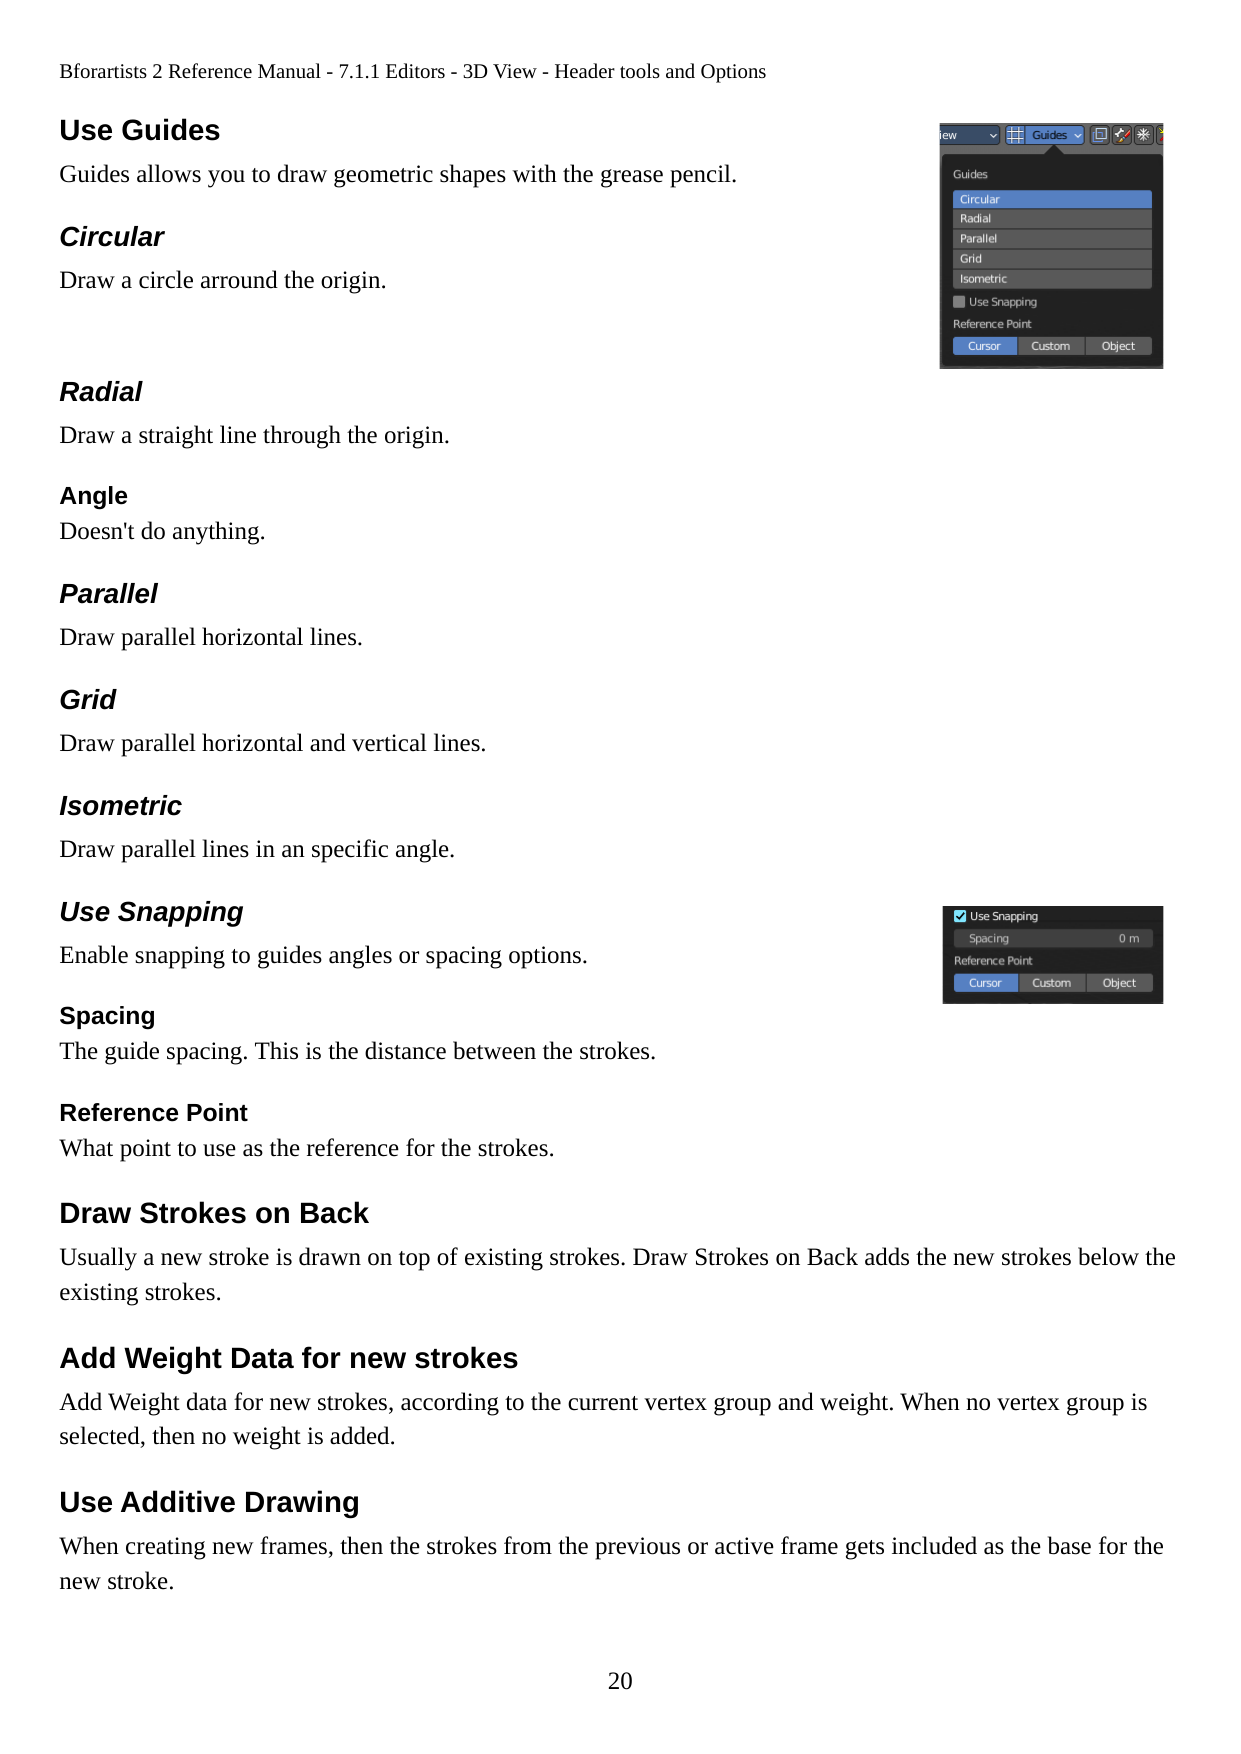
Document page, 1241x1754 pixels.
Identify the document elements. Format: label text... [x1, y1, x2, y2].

subtitle Spacing [59, 1001, 1181, 1030]
text Draw a straight line through the origin. [59, 420, 1181, 448]
subtitle Use Guides [59, 113, 1181, 146]
subtitle Add Weight Data for new strokes [59, 1341, 1181, 1374]
text Add Weight data for new strokes, according to the current vertex group and weight. When no vertex group is selected, then no weight is added. [59, 1387, 1181, 1450]
subtitle Use Additive Drawing [59, 1485, 1181, 1519]
subtitle Circular [59, 220, 939, 252]
subtitle Radial [59, 375, 1181, 407]
text Draw parallel horizontal lines. [59, 622, 1181, 651]
subtitle Reference Point [59, 1098, 1181, 1126]
text Draw parallel lines in an specific angle. [59, 834, 1181, 863]
subtitle Parallel [59, 578, 1181, 609]
picture [939, 123, 1164, 369]
text The guide spacing. This is the distance between the strokes. [59, 1036, 1181, 1065]
text Doesn't do anything. [59, 516, 1181, 545]
text When creating new frames, then the strokes from the previous or active frame gets included as the base for the new stroke. [59, 1531, 1181, 1594]
text Enable snapping to guides angles or spacing options. [59, 940, 942, 969]
subtitle Grid [59, 684, 1181, 716]
text What point to use as the reference for the strokes. [59, 1133, 1181, 1161]
text Draw parallel horizontal and vertical lines. [59, 728, 1181, 757]
picture [942, 906, 1164, 1004]
subtitle Isometric [59, 789, 1181, 821]
text Draw a circle arround the origin. [59, 265, 939, 293]
subtitle [1164, 220, 1181, 252]
text Usually a new stroke is drawn on top of existing strokes. Draw Strokes on Back adds the new strokes below the existing strokes. [59, 1242, 1181, 1306]
subtitle Angle [59, 481, 1181, 510]
subtitle Draw Strokes on Back [59, 1196, 1181, 1230]
subtitle Use Snapping [59, 896, 1181, 927]
text Guides allows you to draw geometric shapes with the grease pencil. [59, 159, 939, 188]
